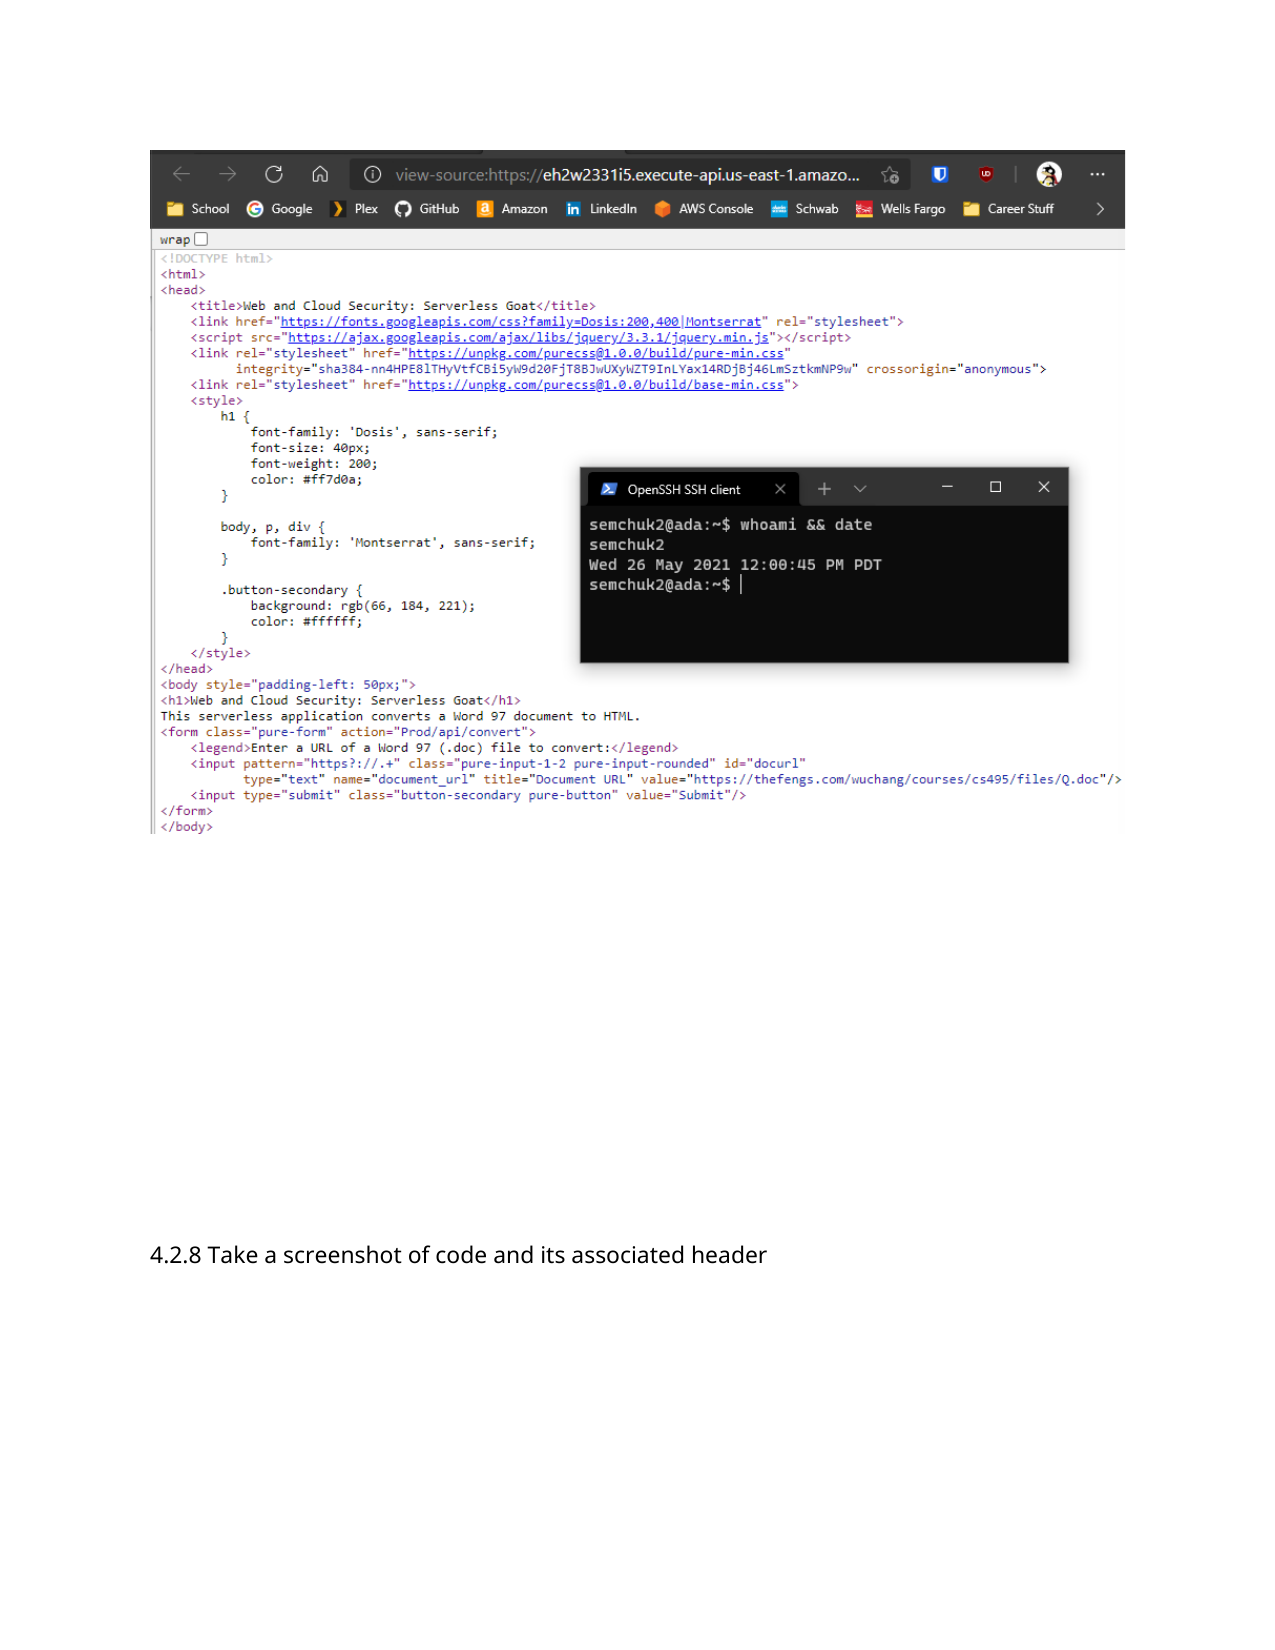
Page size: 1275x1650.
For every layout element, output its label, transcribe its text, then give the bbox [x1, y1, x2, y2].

text 4.2.8 Take a screenshot of code and its associated header [150, 1239, 1125, 1271]
picture [150, 150, 1125, 834]
